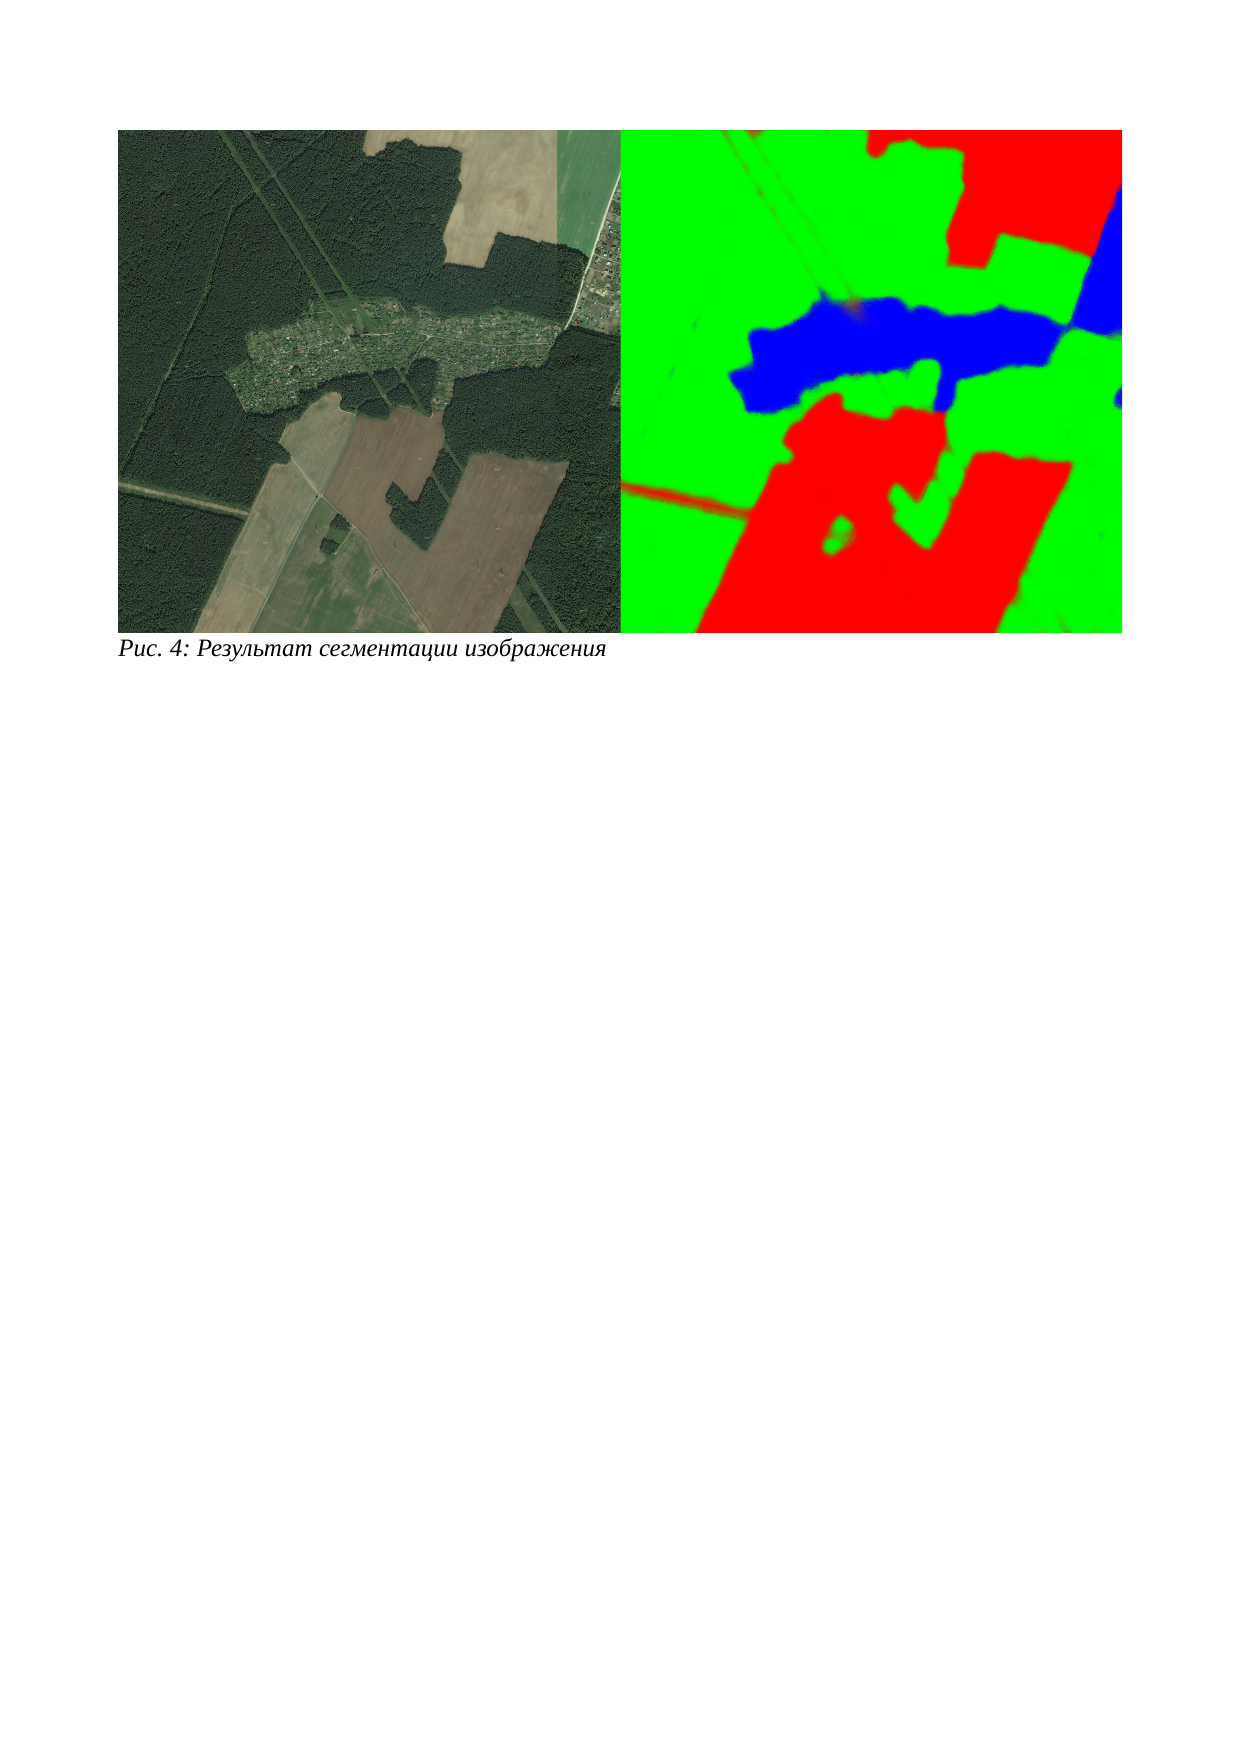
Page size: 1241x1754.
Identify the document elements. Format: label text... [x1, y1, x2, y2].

picture [118, 130, 1123, 633]
text Рис. 4: Результат сегментации изображения [118, 633, 1122, 661]
